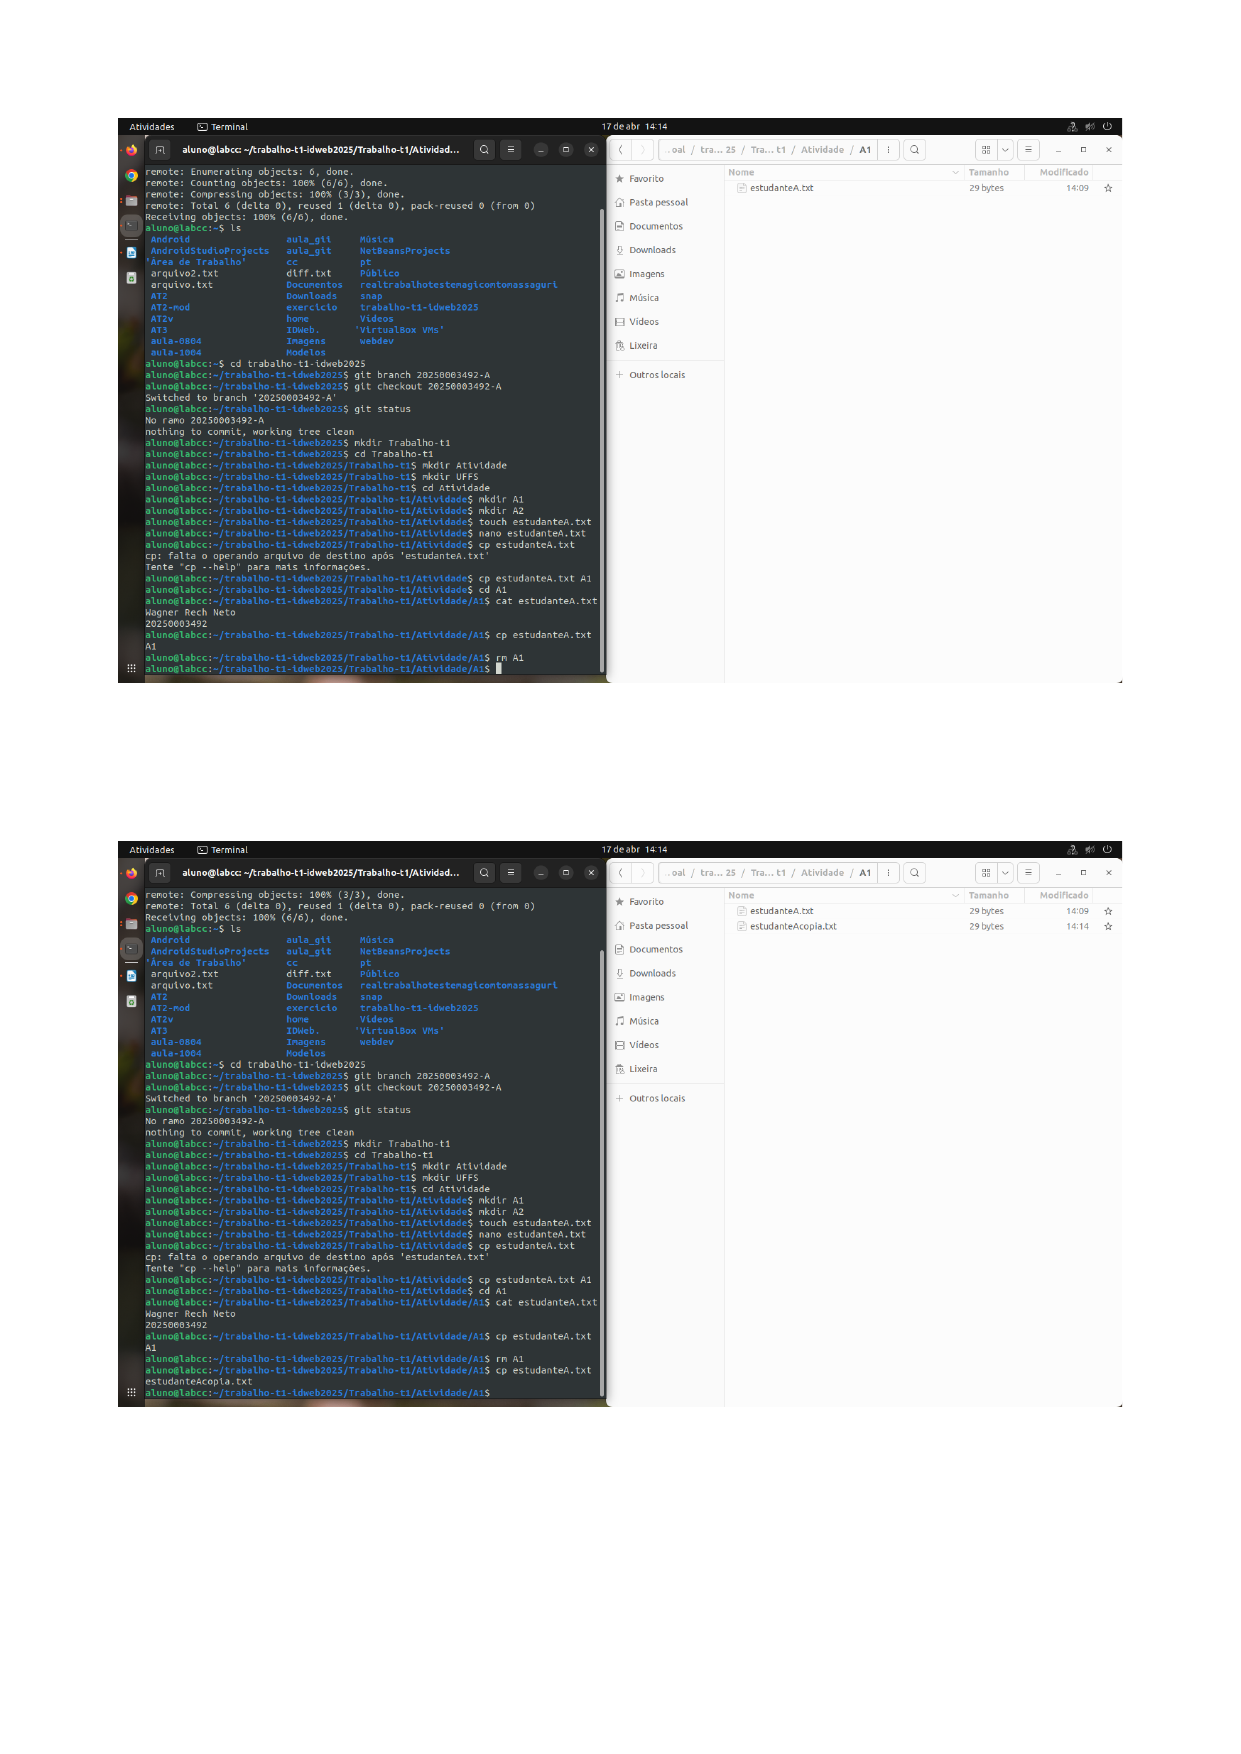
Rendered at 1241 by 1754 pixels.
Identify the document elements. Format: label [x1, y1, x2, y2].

picture [118, 841, 1123, 1407]
picture [118, 118, 1123, 683]
